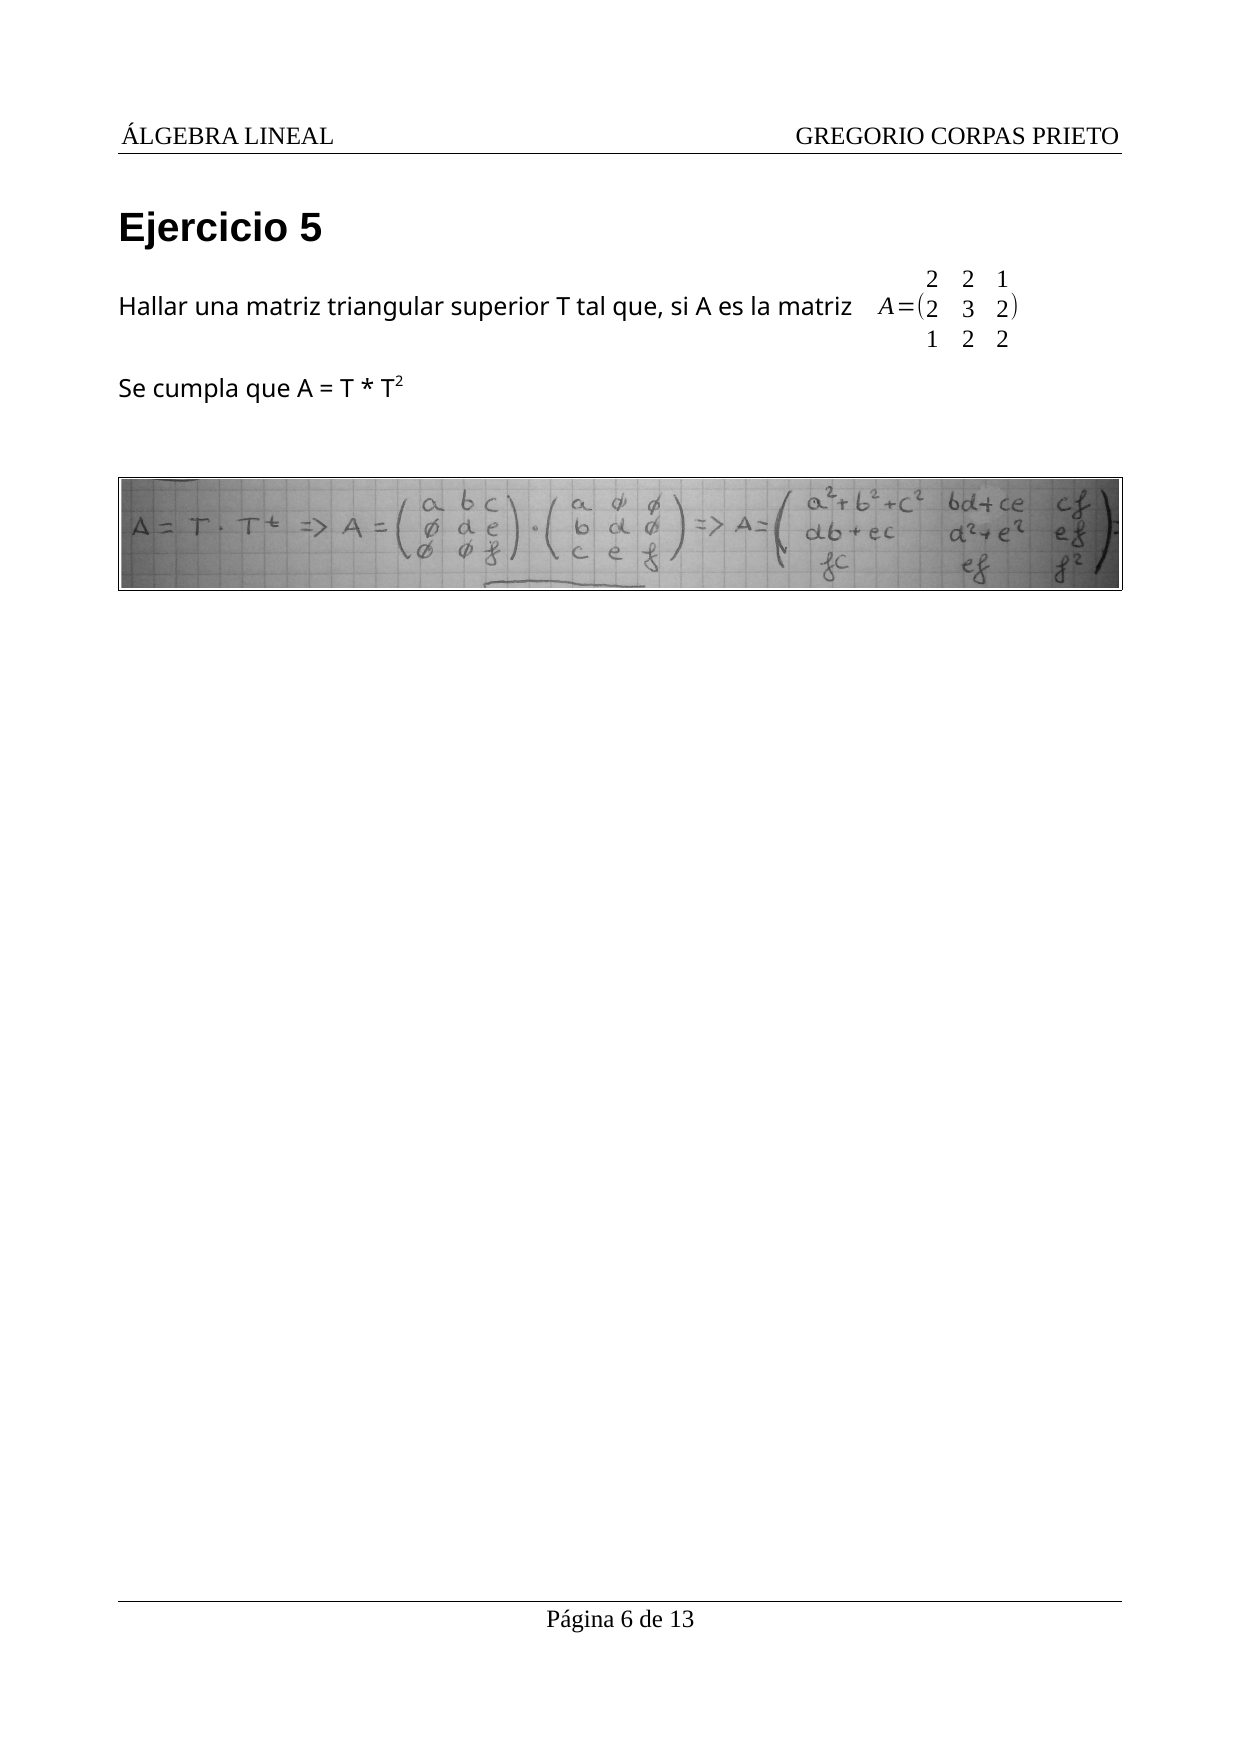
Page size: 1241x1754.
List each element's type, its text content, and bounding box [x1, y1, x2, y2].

text Se cumpla que A = T * T2 [118, 371, 1122, 405]
picture [121, 479, 1119, 588]
subtitle Ejercicio 5 [118, 203, 1122, 250]
text Hallar una matriz triangular superior T tal que, si A es la matriz [118, 263, 1122, 352]
